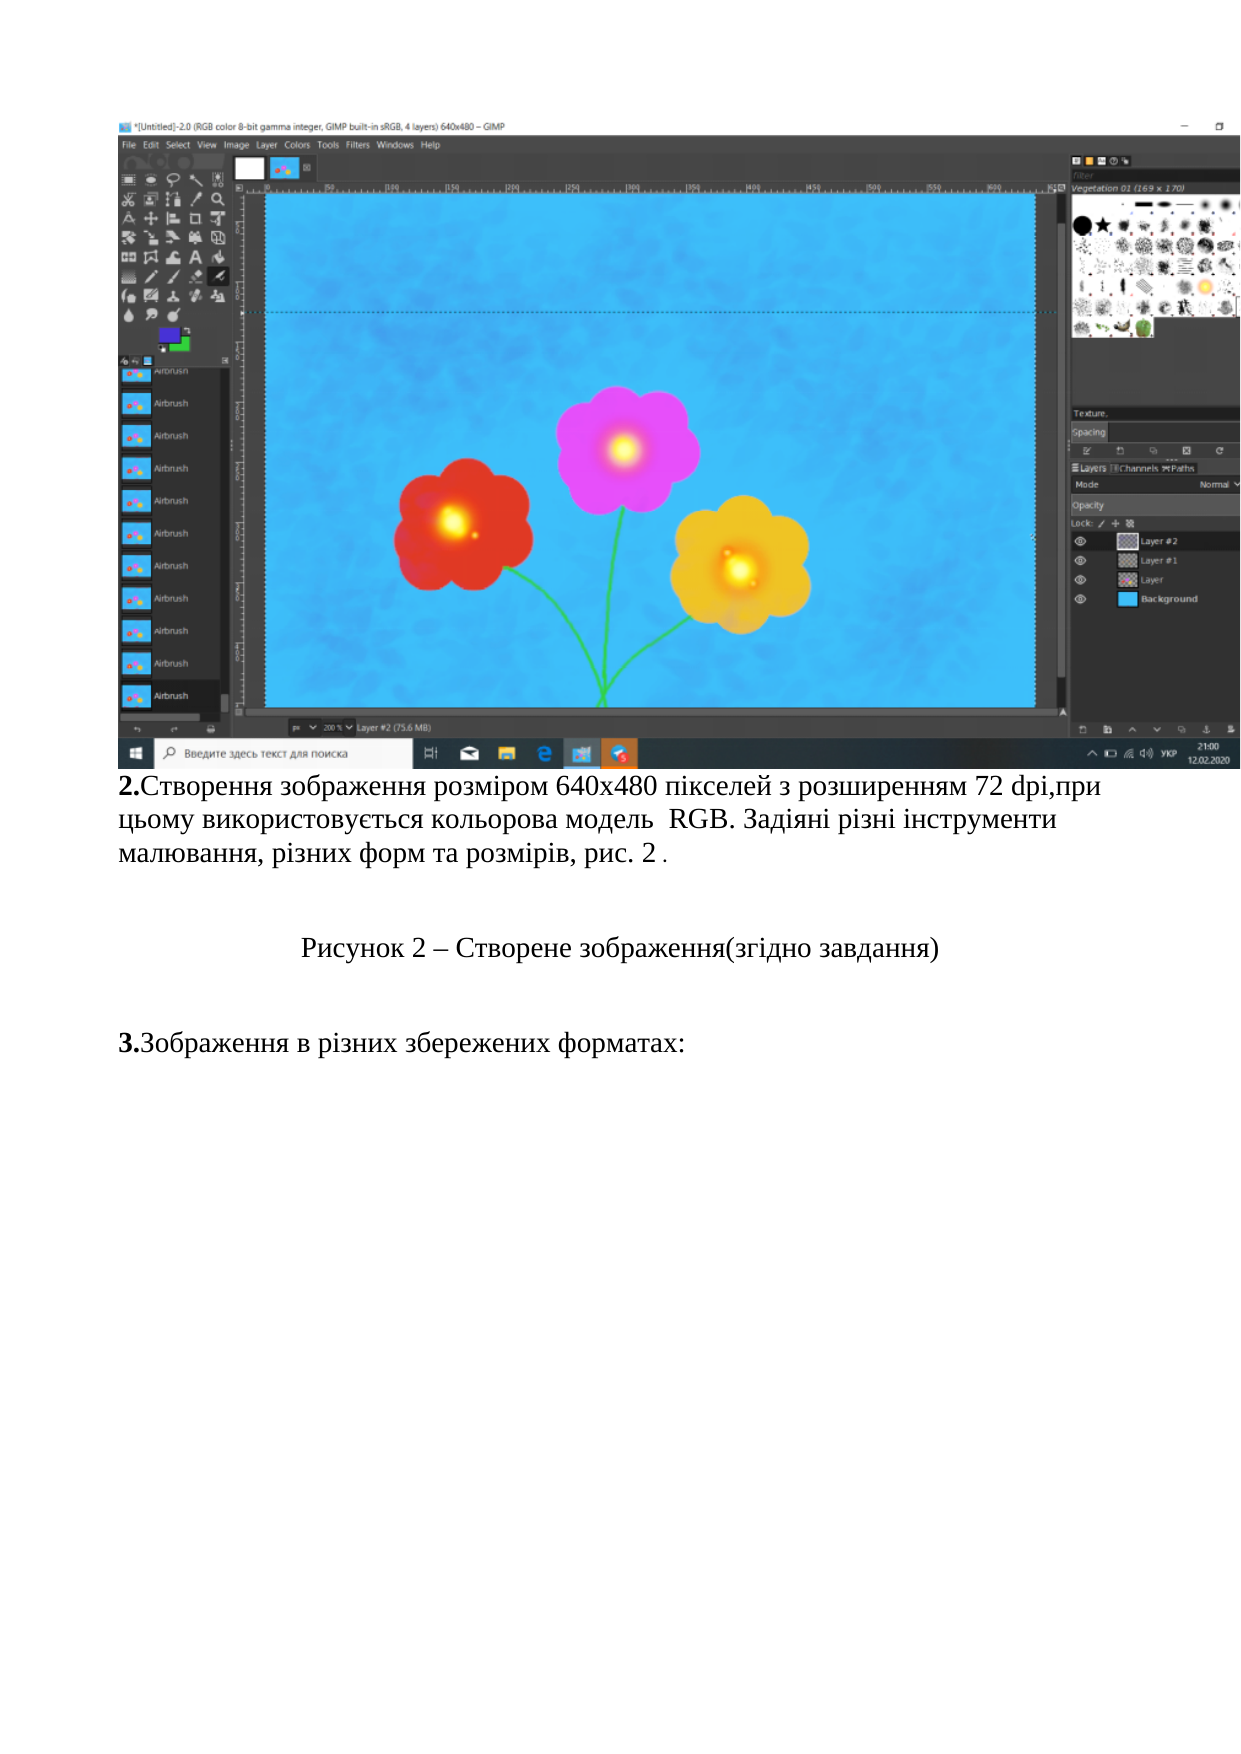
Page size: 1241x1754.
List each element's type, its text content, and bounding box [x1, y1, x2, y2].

text 3.Зображення в різних збережених форматах: [118, 1025, 1122, 1058]
text Рисунок 2 – Створене зображення(згідно завдання) [118, 930, 1122, 964]
text 2.Створення зображення розміром 640x480 пікселей з розширенням 72 dpi,при цьому використовується кольорова модель RGB. Задіяні різні інструменти малювання, різних форм та розмірів, рис. 2 . [118, 769, 1122, 869]
